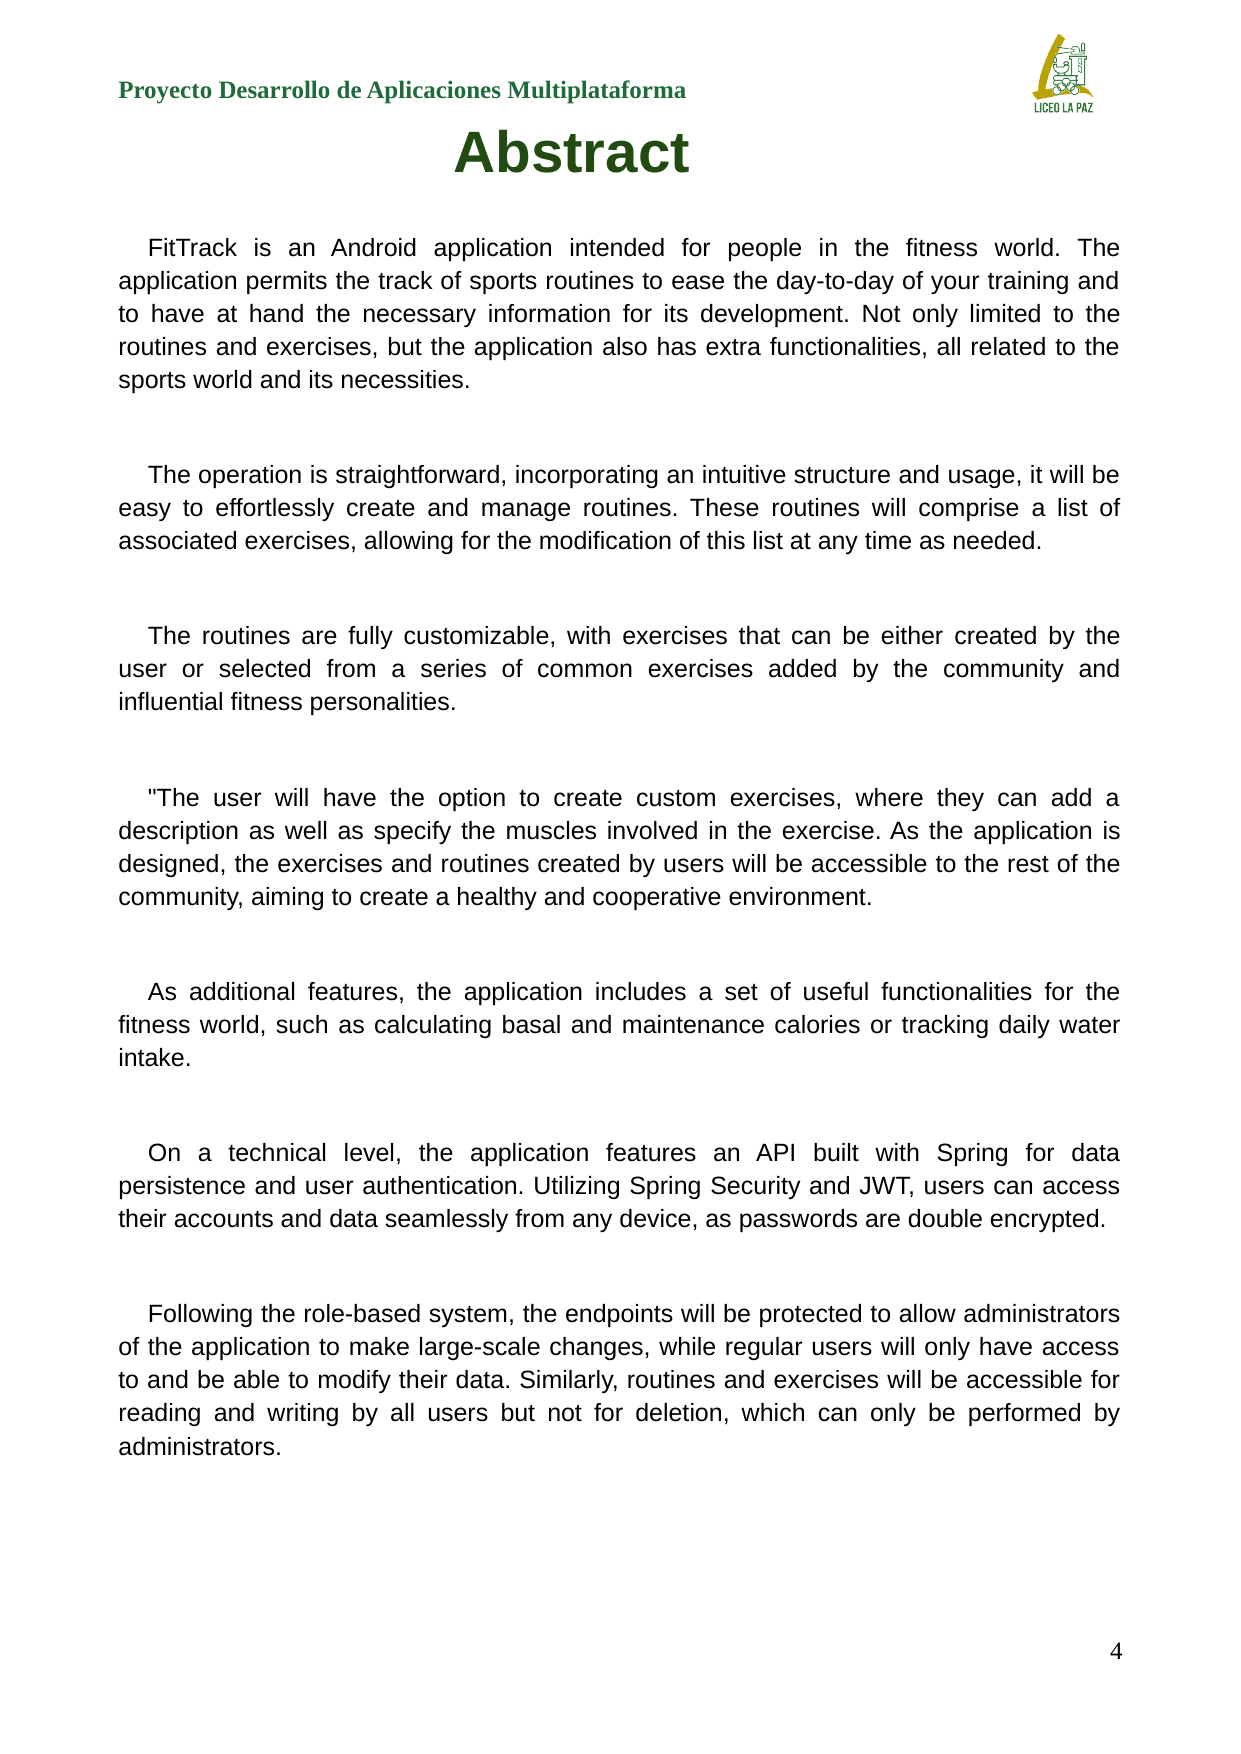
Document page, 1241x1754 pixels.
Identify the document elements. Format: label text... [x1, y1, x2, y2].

text Following the role-based system, the endpoints will be protected to allow administrators of the application to make large-scale changes, while regular users will only have access to and be able to modify their data. Similarly, routines and exercises will be accessible for reading and writing by all users but not for deletion, which can only be performed by administrators. [118, 1299, 1122, 1460]
subtitle Abstract [118, 118, 1122, 185]
picture [1025, 26, 1100, 121]
text "The user will have the option to create custom exercises, where they can add a description as well as specify the muscles involved in the exercise. As the application is designed, the exercises and routines created by users will be accessible to the rest of the community, aiming to create a healthy and cooperative environment. [118, 783, 1122, 910]
text On a technical level, the application features an API built with Spring for data persistence and user authentication. Utilizing Spring Security and JWT, users can access their accounts and data seamlessly from any device, as passwords are double encrypted. [118, 1138, 1122, 1233]
text The operation is straightforward, incorporating an intuitive structure and usage, it will be easy to effortlessly create and manage routines. These routines will comprise a list of associated exercises, allowing for the modification of this list at any time as needed. [118, 460, 1122, 555]
text The routines are fully customizable, with exercises that can be either created by the user or selected from a series of common exercises added by the community and influential fitness personalities. [118, 621, 1122, 716]
text As additional features, the application includes a set of useful functionalities for the fitness world, such as calculating basal and maintenance calories or tracking daily water intake. [118, 977, 1122, 1072]
text FitTrack is an Android application intended for people in the fitness world. The application permits the track of sports routines to ease the day-to-day of your training and to have at hand the necessary information for its development. Not only limited to the routines and exercises, but the application also has extra functionalities, all related to the sports world and its necessities. [118, 233, 1122, 394]
